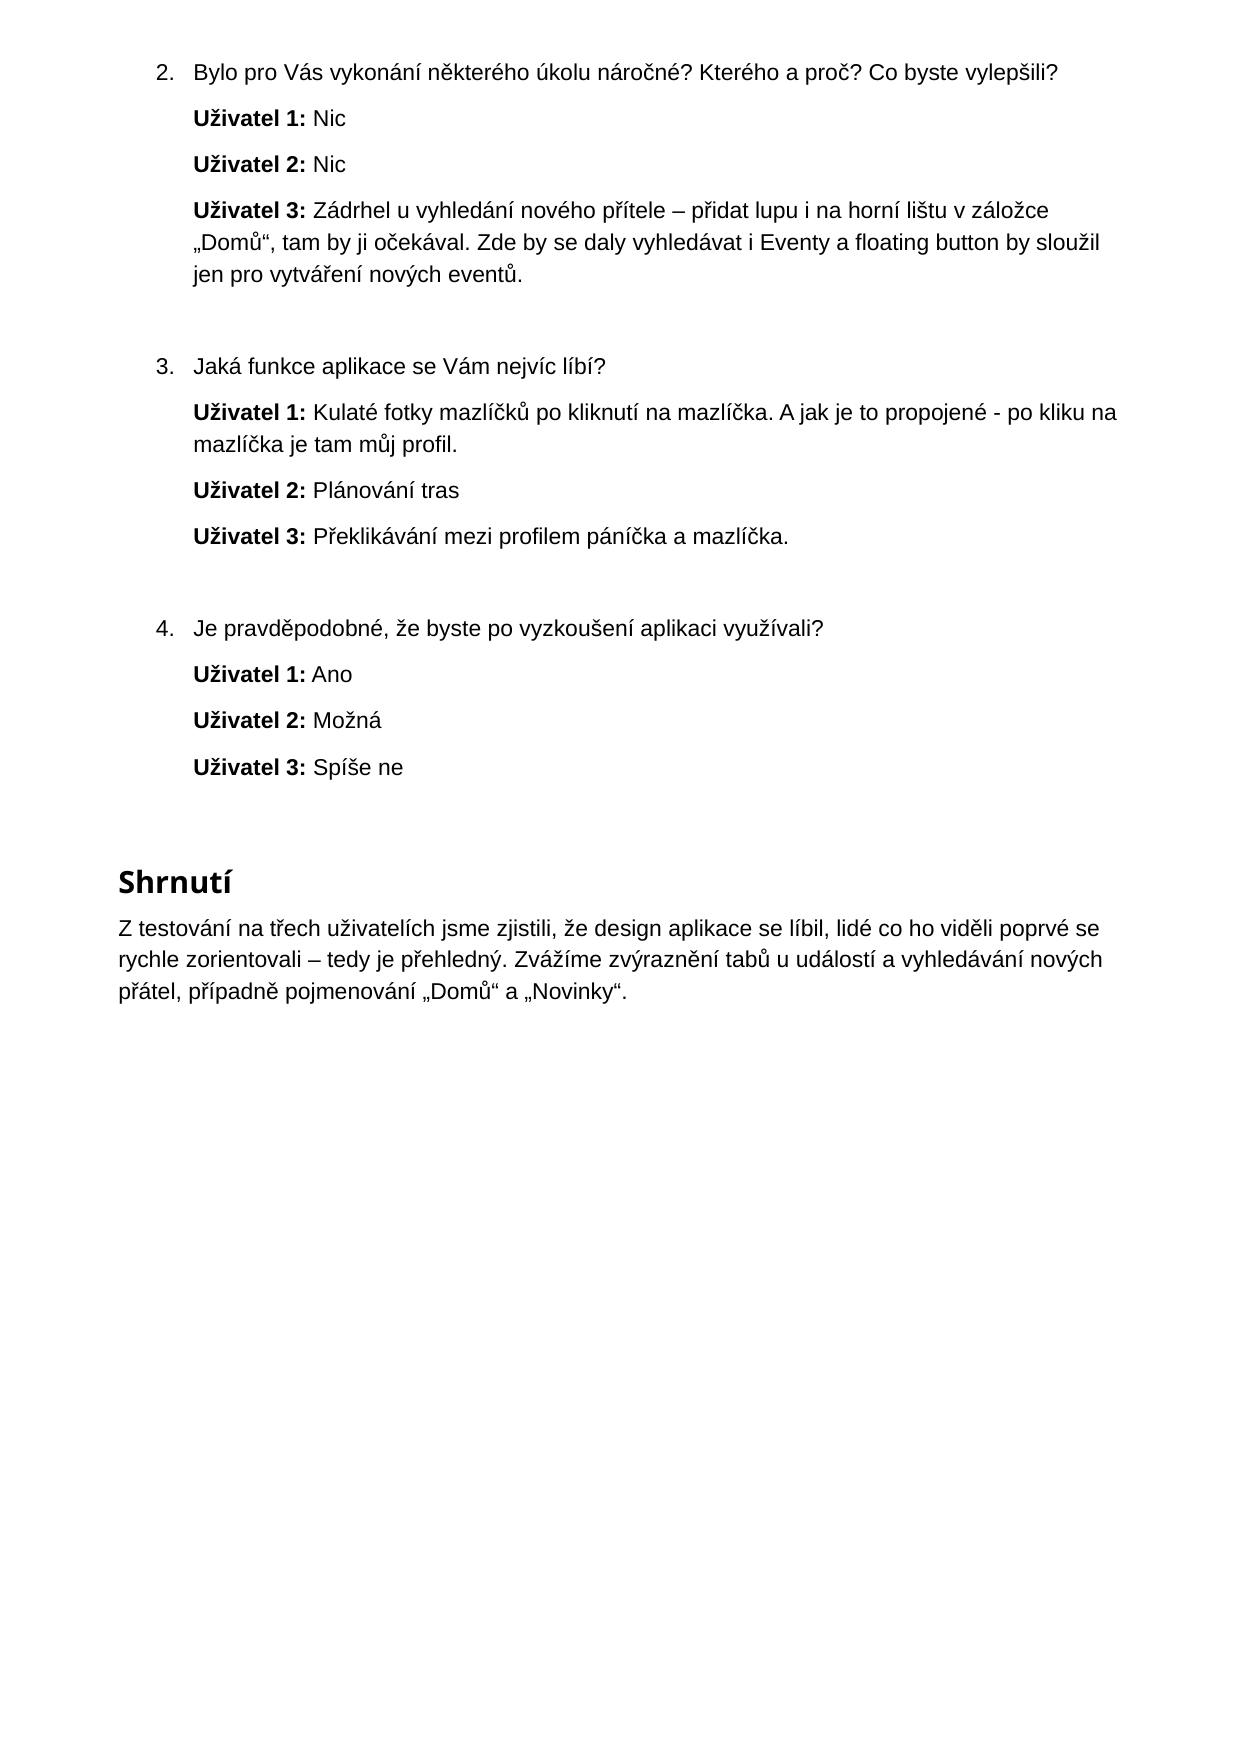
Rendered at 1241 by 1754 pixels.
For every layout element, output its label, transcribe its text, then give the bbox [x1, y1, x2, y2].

text Uživatel 2: Nic [193, 151, 1122, 178]
list Jaká funkce aplikace se Vám nejvíc líbí? [156, 353, 1122, 379]
text Uživatel 2: Plánování tras [193, 477, 1122, 503]
text Uživatel 1: Kulaté fotky mazlíčků po kliknutí na mazlíčka. A jak je to propojené - po kliku na mazlíčka je tam můj profil. [193, 399, 1122, 457]
text Uživatel 1: Nic [193, 105, 1122, 132]
list Je pravděpodobné, že byste po vyzkoušení aplikaci využívali? [156, 615, 1122, 642]
text Z testování na třech uživatelích jsme zjistili, že design aplikace se líbil, lidé co ho viděli poprvé se rychle zorientovali – tedy je přehledný. Zvážíme zvýraznění tabů u událostí a vyhledávání nových přátel, případně pojmenování „Domů“ a „Novinky“. [118, 915, 1122, 1004]
list Bylo pro Vás vykonání některého úkolu náročné? Kterého a proč? Co byste vylepšili? [156, 59, 1122, 85]
text Uživatel 3: Překlikávání mezi profilem páníčka a mazlíčka. [193, 523, 1122, 549]
text Uživatel 2: Možná [193, 707, 1122, 734]
text Uživatel 1: Ano [193, 661, 1122, 688]
text Uživatel 3: Spíše ne [193, 754, 1122, 780]
text Uživatel 3: Zádrhel u vyhledání nového přítele – přidat lupu i na horní lištu v záložce „Domů“, tam by ji očekával. Zde by se daly vyhledávat i Eventy a floating button by sloužil jen pro vytváření nových eventů. [193, 197, 1122, 287]
subtitle Shrnutí [118, 861, 1122, 902]
